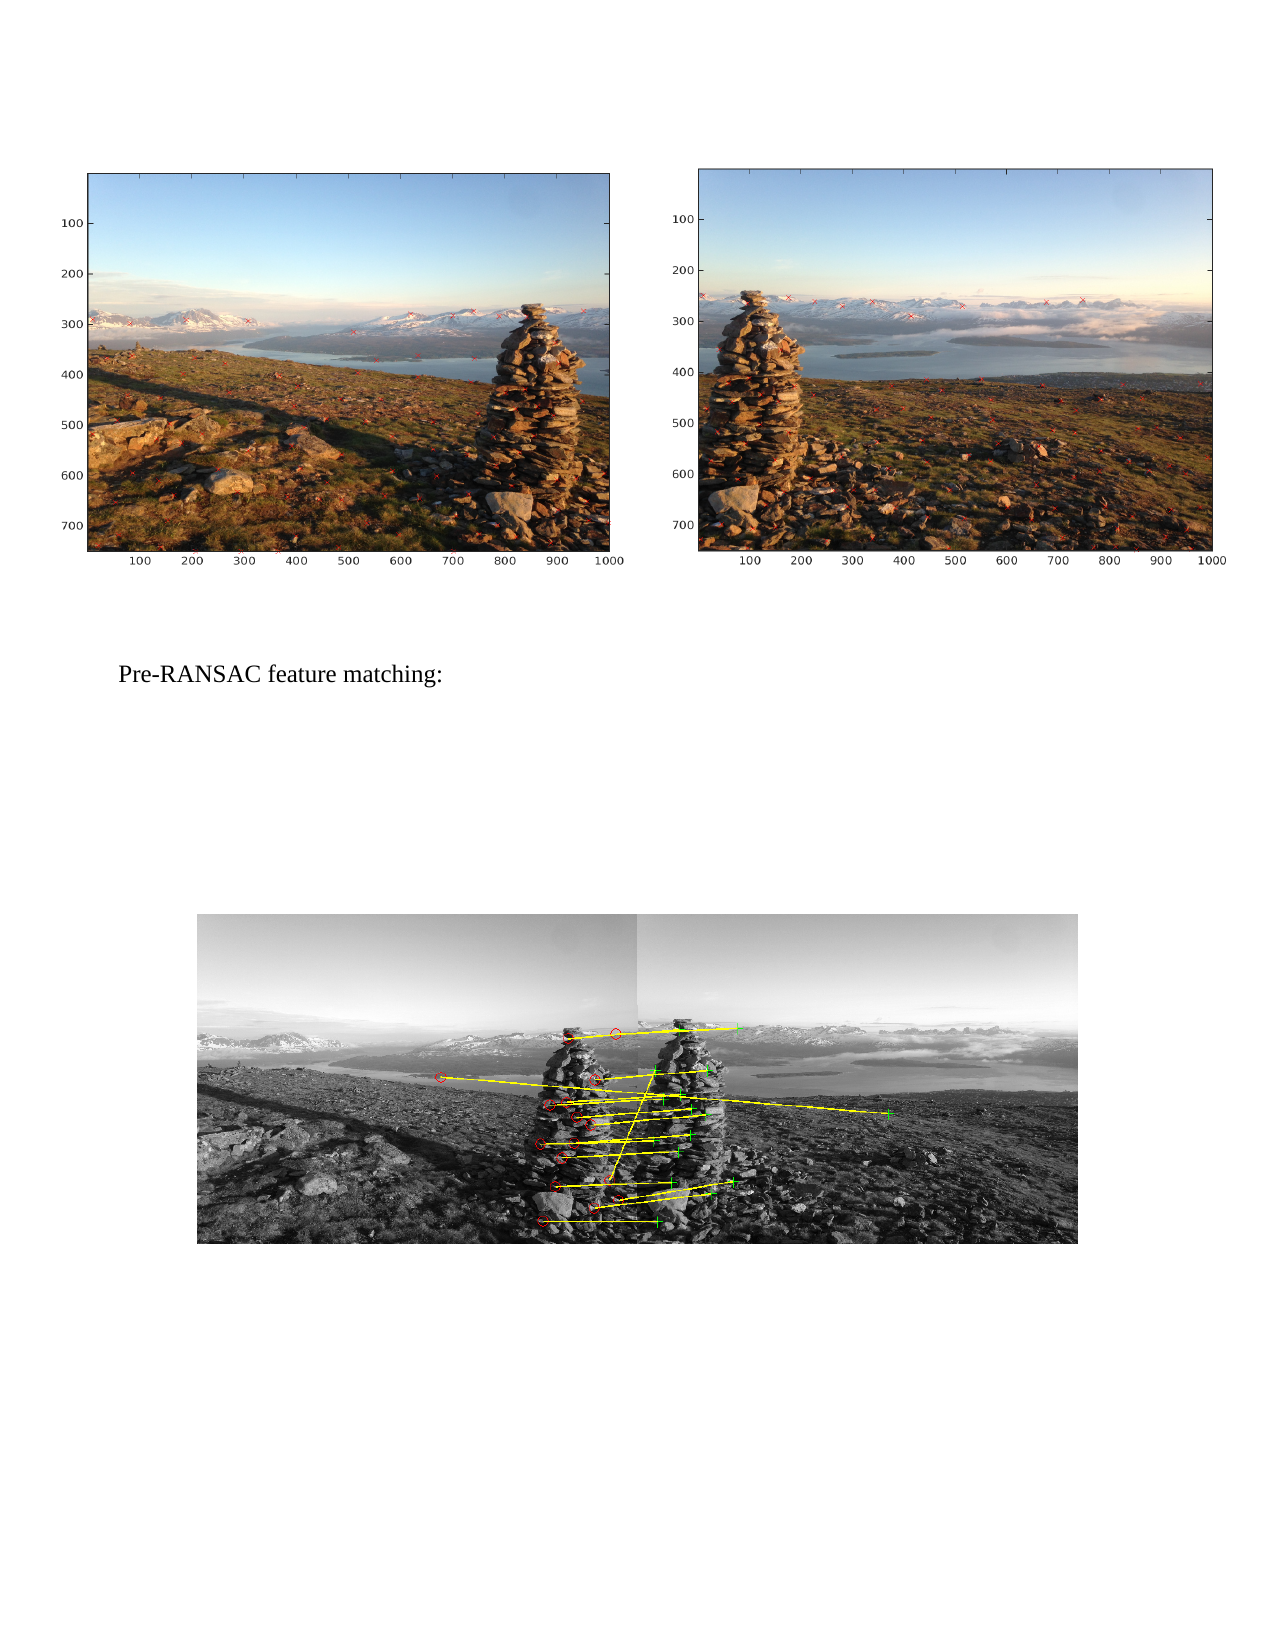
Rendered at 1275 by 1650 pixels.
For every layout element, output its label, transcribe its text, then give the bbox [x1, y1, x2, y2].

picture [118, 716, 1157, 1496]
text Pre-RANSAC feature matching: [118, 659, 1157, 687]
picture [0, 134, 1275, 602]
